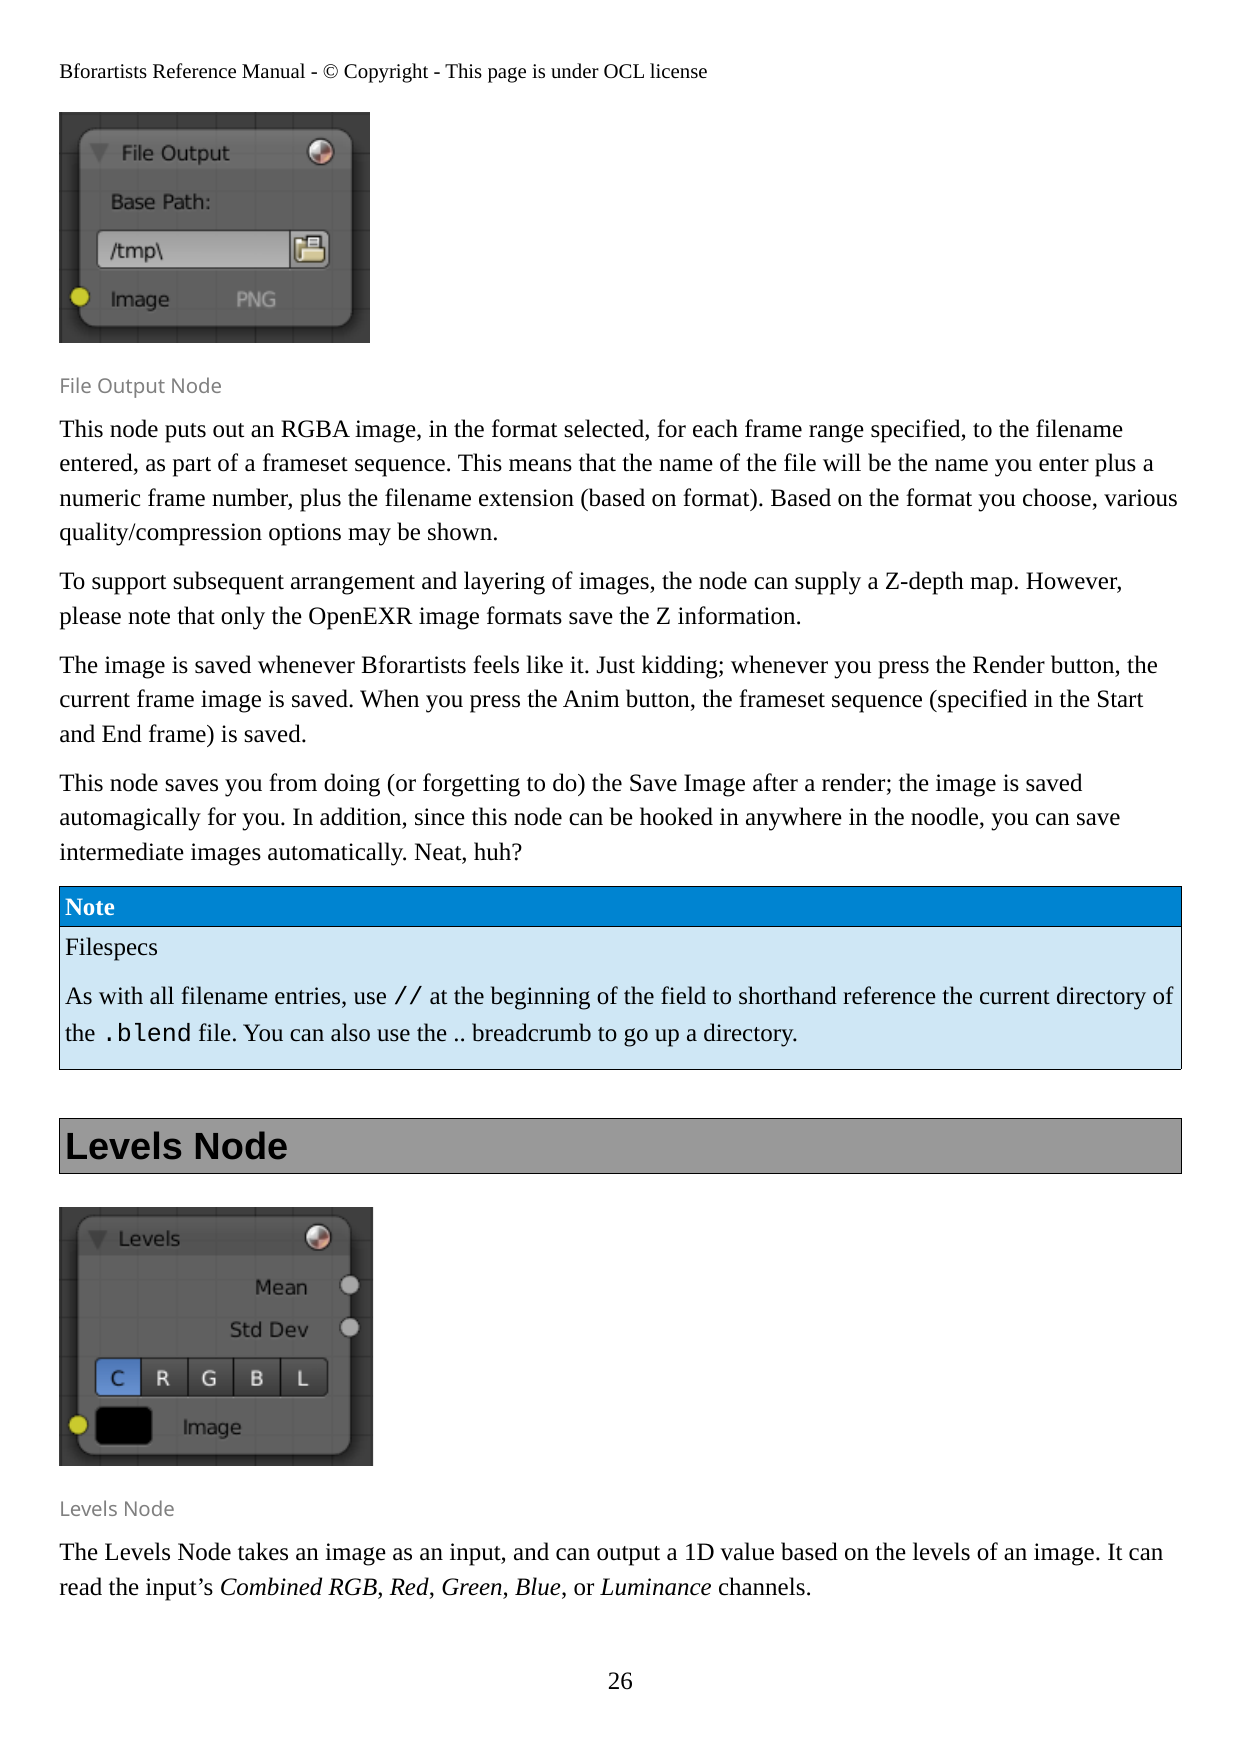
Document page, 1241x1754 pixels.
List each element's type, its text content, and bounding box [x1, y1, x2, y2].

text Levels Node [59, 1491, 1181, 1523]
table_header Note [60, 887, 1181, 926]
picture [59, 112, 370, 343]
table_cell Filespecs As with all filename entries, use // at the beginning of the field to shorthand reference the current directory of the .blend file. You can also use the .. breadcrumb to go up a directory. [60, 927, 1181, 1069]
text This node saves you from doing (or forgetting to do) the Save Image after a render; the image is saved automagically for you. In addition, since this node can be hooked in anywhere in the noodle, you can save intermediate images automatically. Neat, huh? [59, 768, 1181, 866]
text The image is saved whenever Bforartists feels like it. Just kidding; whenever you press the Render button, the current frame image is saved. When you press the Anim button, the frameset sequence (specified in the Start and End frame) is saved. [59, 650, 1181, 748]
text To support subsequent arrangement and layering of images, the node can supply a Z-depth map. However, please note that only the OpenEXR image formats save the Z information. [59, 566, 1181, 629]
table_header Levels Node [60, 1119, 1181, 1173]
picture [59, 1207, 374, 1466]
text This node puts out an RGBA image, in the format selected, for each frame range specified, to the filename entered, as part of a frameset sequence. This means that the name of the file will be the name you enter plus a numeric frame number, plus the filename extension (based on format). Based on the format you choose, various quality/compression options may be shown. [59, 414, 1181, 546]
text File Output Node [59, 368, 1181, 399]
text The Levels Node takes an image as an input, and can output a 1D value based on the levels of an image. It can read the input’s Combined RGB, Red, Green, Blue, or Luminance channels. [59, 1537, 1181, 1600]
